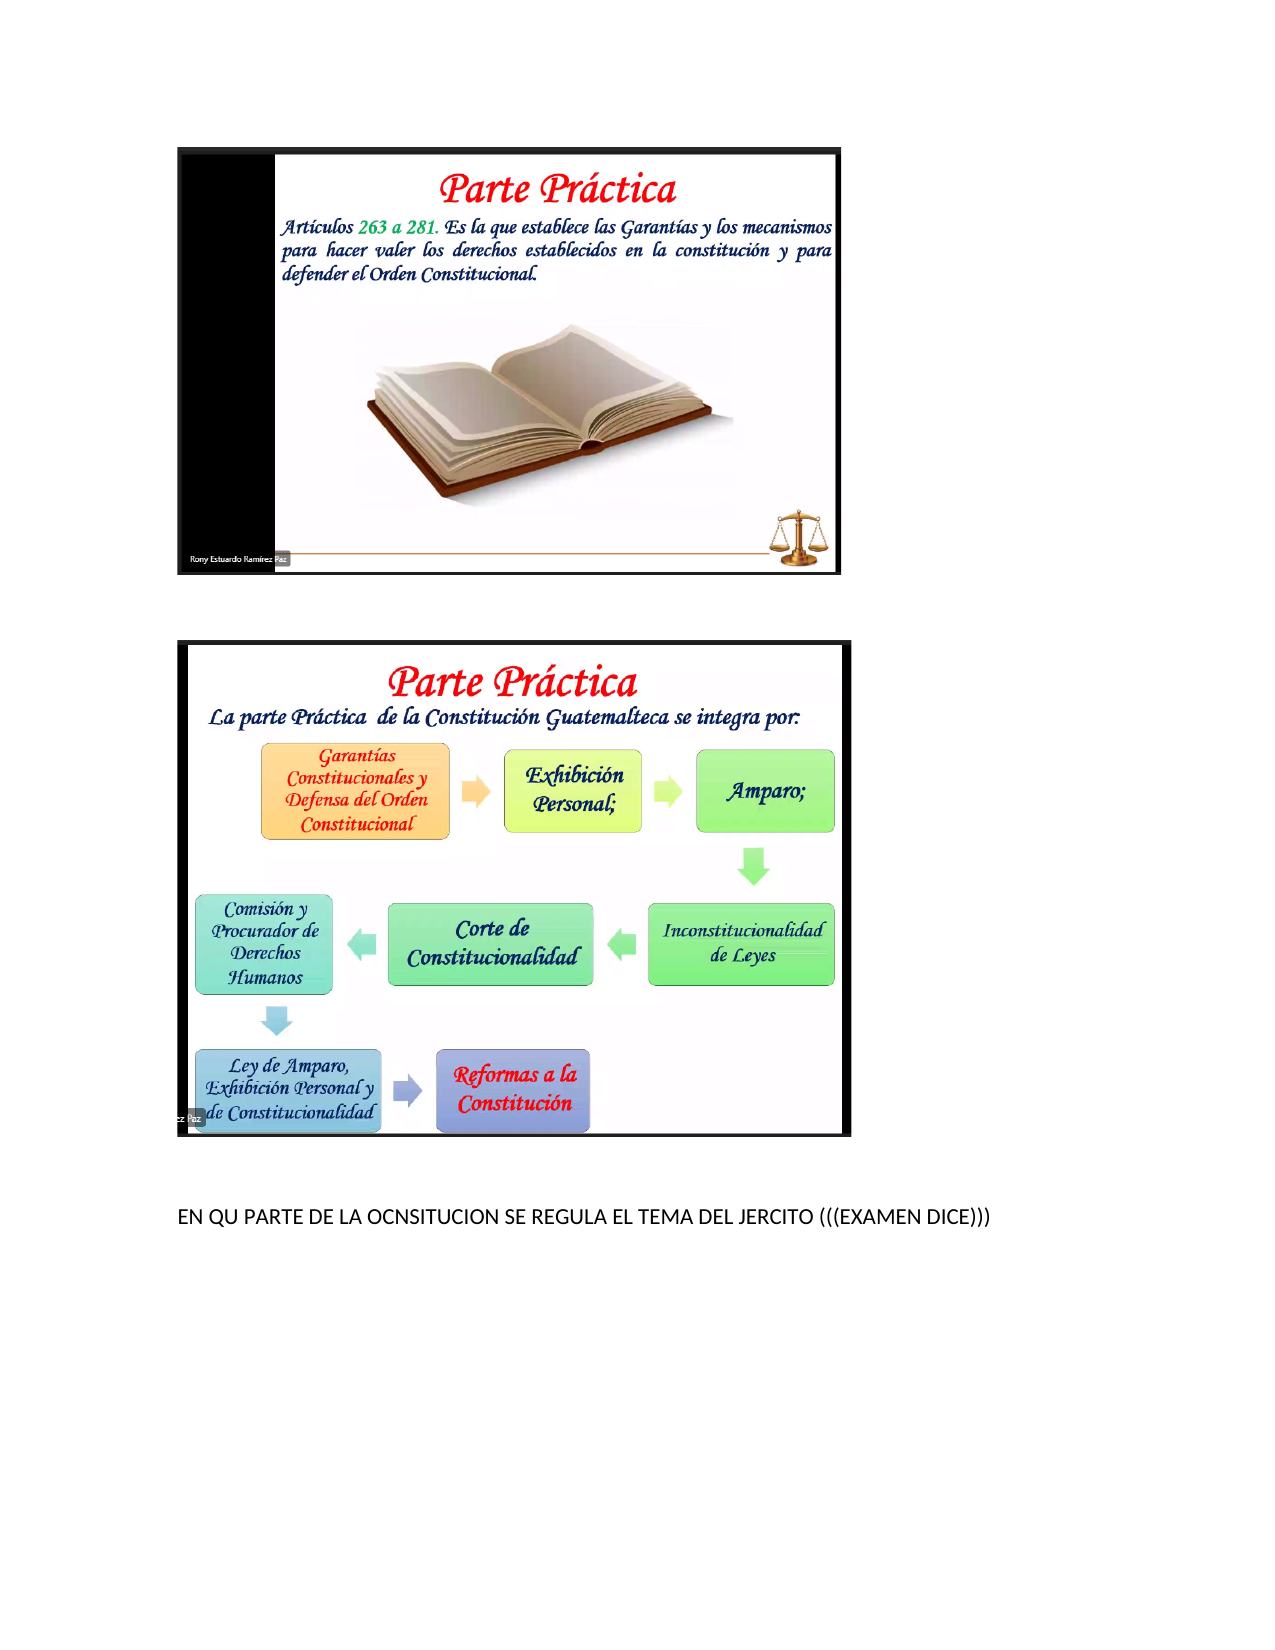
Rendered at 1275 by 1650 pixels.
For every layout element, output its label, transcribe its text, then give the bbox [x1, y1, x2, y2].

text EN QU PARTE DE LA OCNSITUCION SE REGULA EL TEMA DEL JERCITO (((EXAMEN DICE))) [177, 1202, 1098, 1230]
